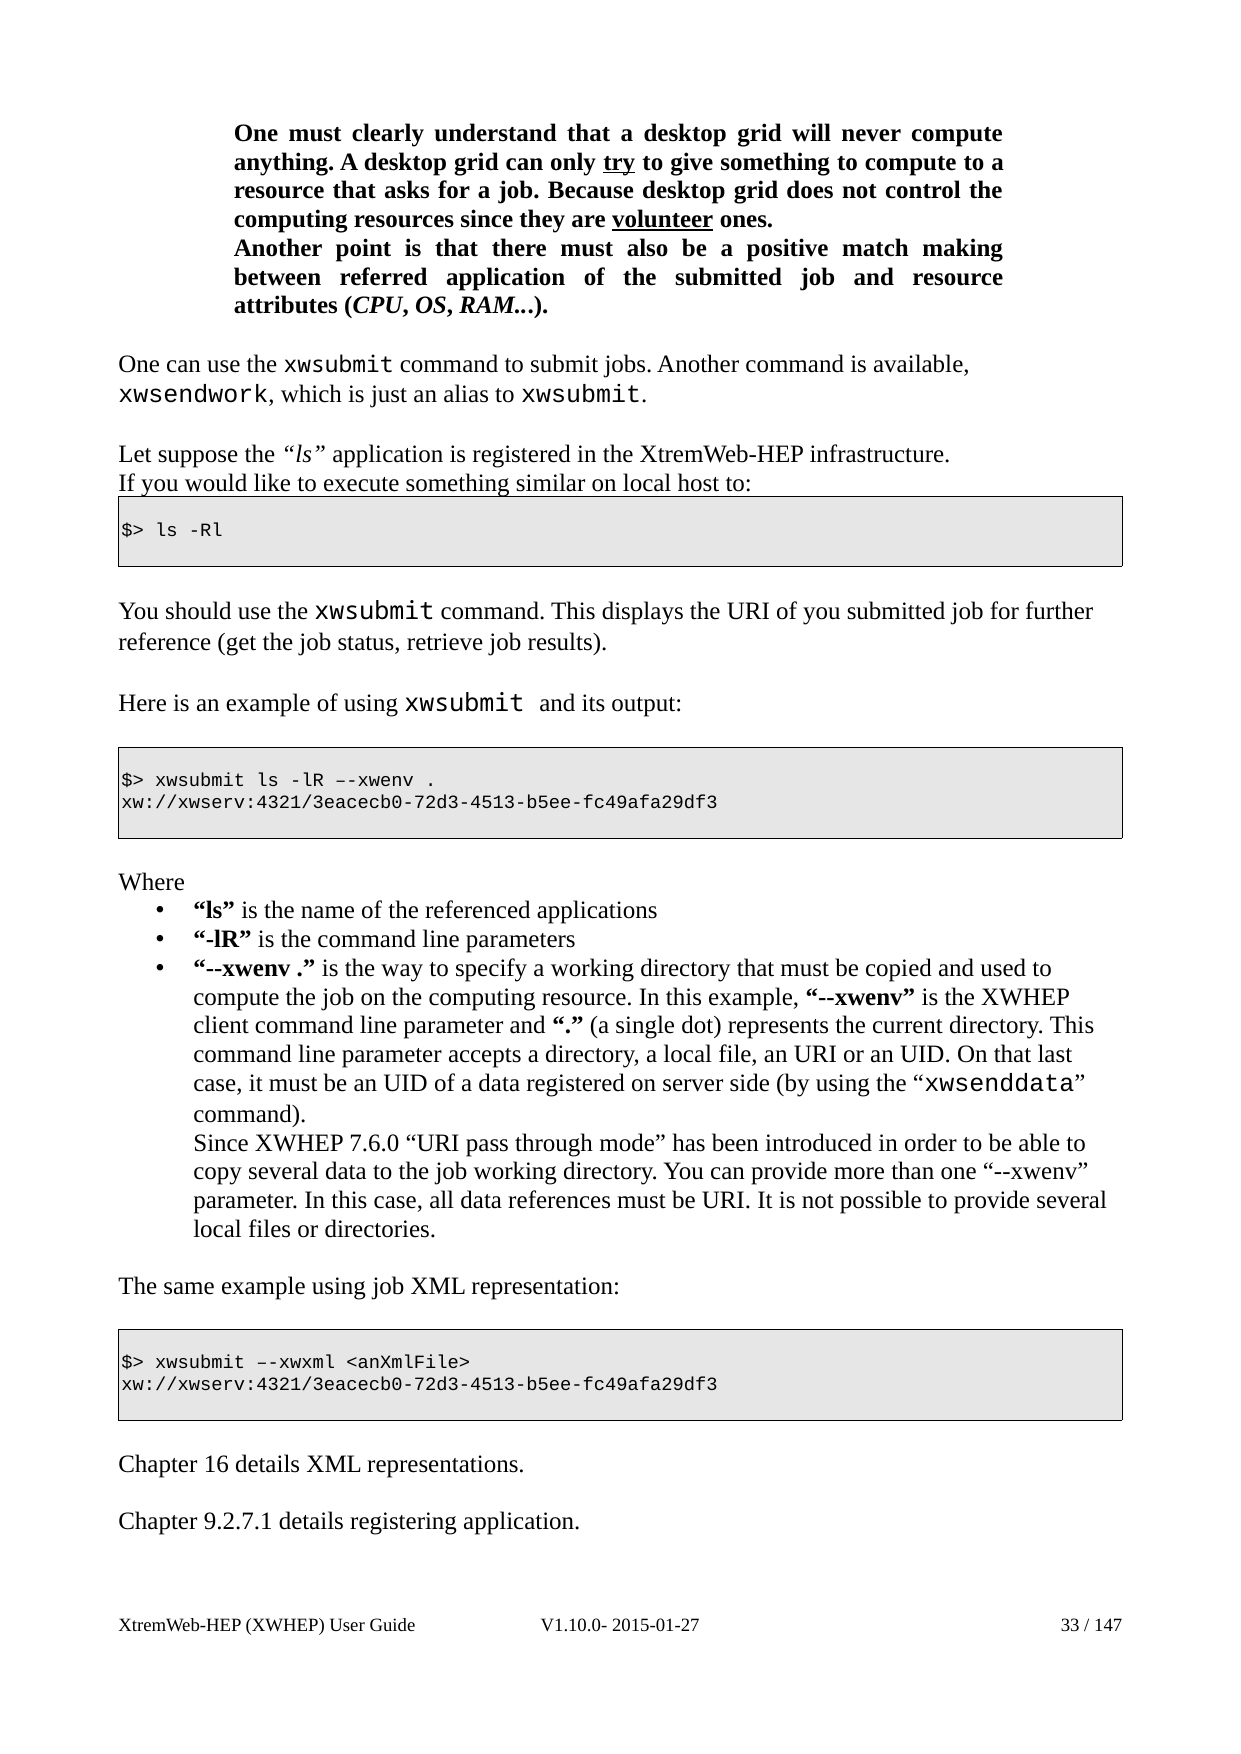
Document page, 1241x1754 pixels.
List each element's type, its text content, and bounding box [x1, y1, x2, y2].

text Here is an example of using xwsubmit and its output: [118, 684, 1122, 718]
list “-lR” is the command line parameters [156, 924, 1122, 953]
text $> xwsubmit ls -lR –-xwenv . xw://xwserv:4321/3eacecb0-72d3-4513-b5ee-fc49afa29df3 [119, 768, 1122, 811]
text Chapter 16 details XML representations. [118, 1449, 1122, 1477]
text You should use the xwsubmit command. This displays the URI of you submitted job for further reference (get the job status, retrieve job results). [118, 593, 1122, 655]
text $> xwsubmit –-xwxml <anXmlFile> xw://xwserv:4321/3eacecb0-72d3-4513-b5ee-fc49afa29df3 [119, 1350, 1122, 1393]
text One can use the xwsubmit command to submit jobs. Another command is available, xwsendwork, which is just an alias to xwsubmit. [118, 348, 1122, 410]
text Chapter 9.2.7.1 details registering application. [118, 1506, 1122, 1535]
text Another point is that there must also be a positive match making between referred application of the submitted job and resource attributes (CPU, OS, RAM...). [233, 233, 1004, 319]
list “--xwenv .” is the way to specify a working directory that must be copied and used to compute the job on the computing resource. In this example, “--xwenv” is the XWHEP client command line parameter and “.” (a single dot) represents the current directory. This command line parameter accepts a directory, a local file, an URI or an UID. On that last case, it must be an UID of a data registered on server side (by using the “xwsenddata” command). Since XWHEP 7.6.0 “URI pass through mode” has been introduced in order to be able to copy several data to the job working directory. You can provide more than one “--xwenv” parameter. In this case, all data references must be URI. It is not possible to provide several local files or directories. [156, 953, 1122, 1243]
list “ls” is the name of the referenced applications [156, 896, 1122, 924]
text Let suppose the “ls” application is registered in the XtremWeb-HEP infrastructure. [118, 439, 1122, 468]
text If you would like to execute something similar on local host to: [118, 468, 1122, 496]
text The same example using job XML representation: [118, 1271, 1122, 1300]
text Where [118, 867, 1122, 896]
text One must clearly understand that a desktop grid will never compute anything. A desktop grid can only try to give something to compute to a resource that asks for a job. Because desktop grid does not control the computing resources since they are volunteer ones. [233, 118, 1004, 233]
text $> ls -Rl [119, 518, 1122, 539]
